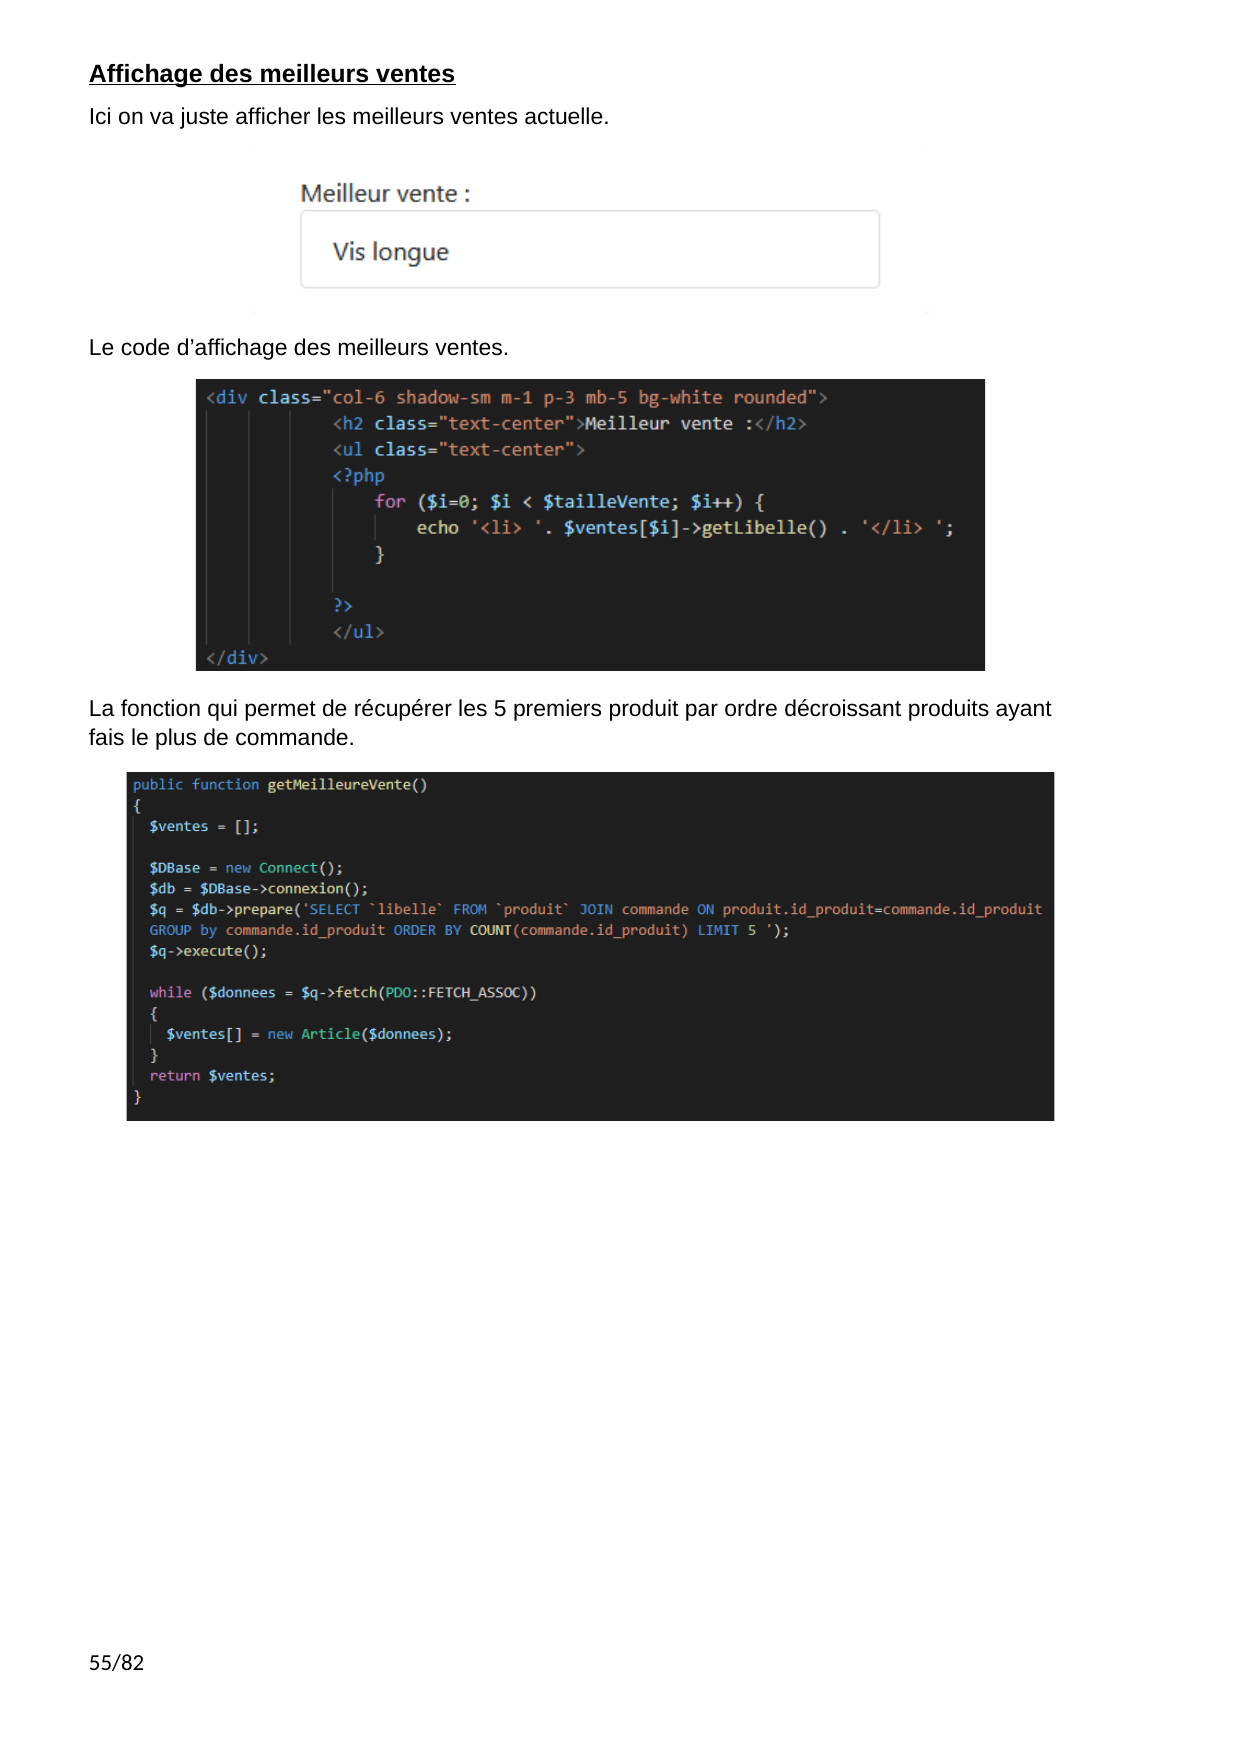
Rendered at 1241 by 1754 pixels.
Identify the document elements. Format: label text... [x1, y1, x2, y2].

text La fonction qui permet de récupérer les 5 premiers produit par ordre décroissant produits ayant fais le plus de commande. [89, 695, 1092, 750]
picture [252, 147, 929, 314]
subtitle Affichage des meilleurs ventes [89, 59, 1092, 88]
picture [126, 772, 1055, 1121]
text Le code d’affichage des meilleurs ventes. [89, 148, 1092, 361]
text Ici on va juste afficher les meilleurs ventes actuelle. [89, 103, 1092, 129]
picture [195, 379, 986, 671]
